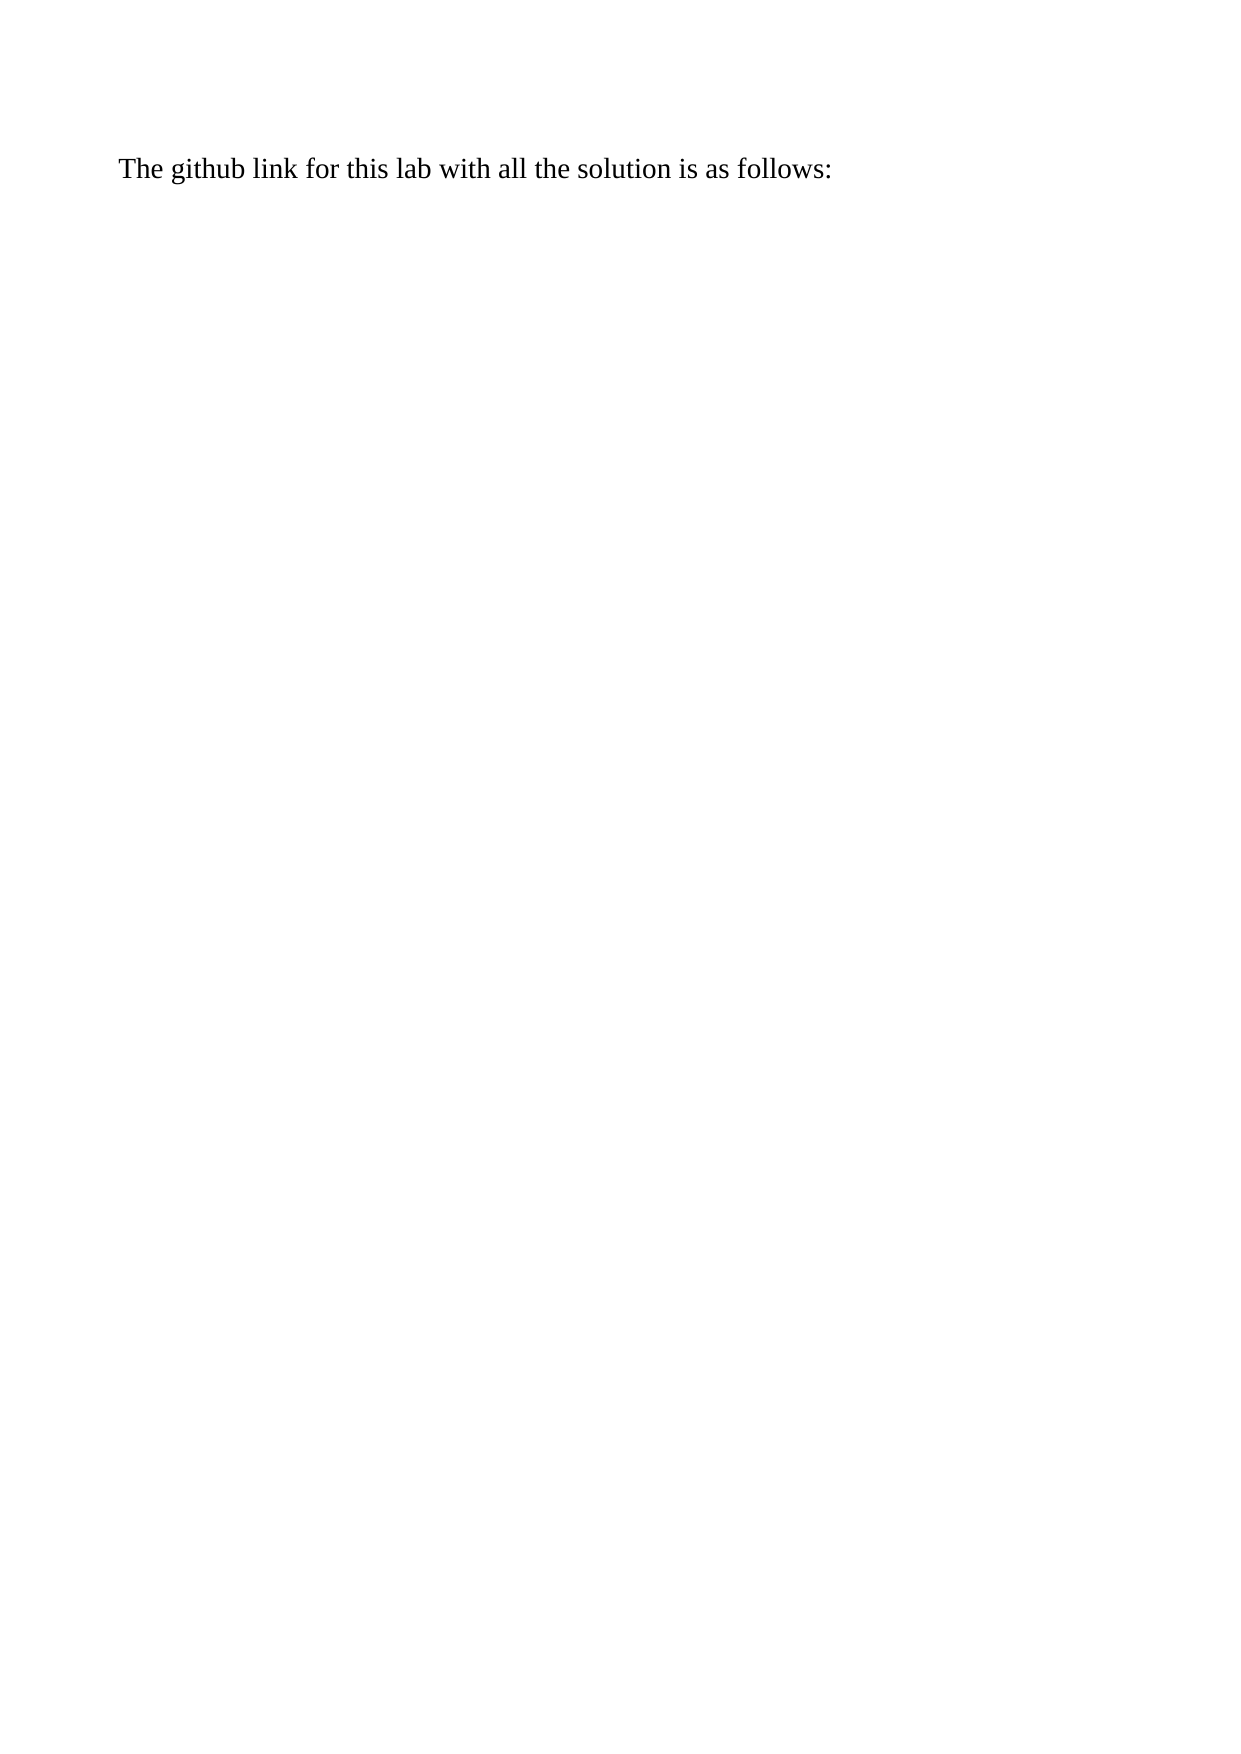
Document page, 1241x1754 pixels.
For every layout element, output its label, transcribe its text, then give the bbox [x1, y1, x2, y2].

text The github link for this lab with all the solution is as follows: [118, 152, 1122, 185]
